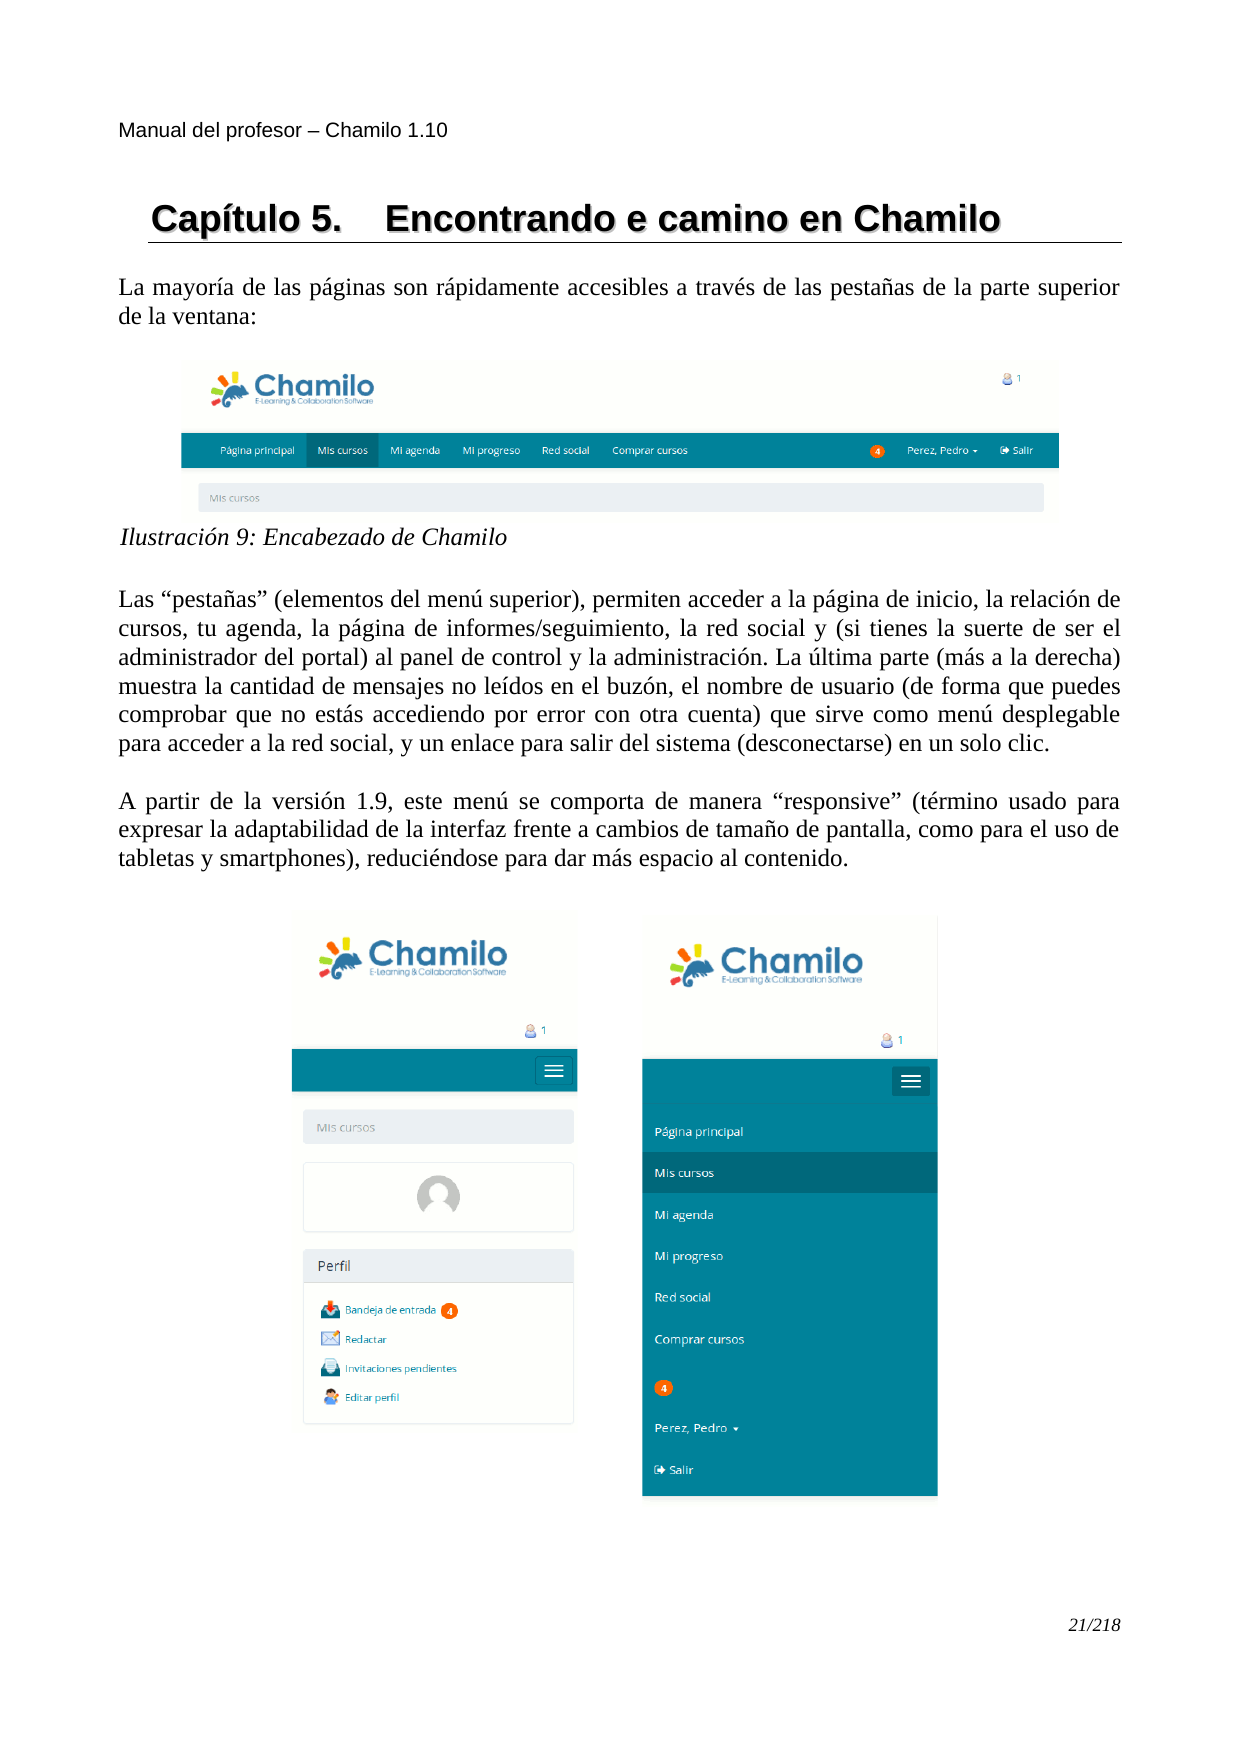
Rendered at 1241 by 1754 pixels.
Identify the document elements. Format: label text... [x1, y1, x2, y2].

picture [642, 915, 938, 1507]
picture [291, 910, 578, 1433]
text Las “pestañas” (elementos del menú superior), permiten acceder a la página de inicio, la relación de cursos, tu agenda, la página de informes/seguimiento, la red social y (si tienes la suerte de ser el administrador del portal) al panel de control y la administración. La última parte (más a la derecha) muestra la cantidad de mensajes no leídos en el buzón, el nombre de usuario (de forma que puedes comprobar que no estás accediendo por error con otra cuenta) que sirve como menú desplegable para acceder a la red social, y un enlace para salir del sistema (desconectarse) en un solo clic. [118, 584, 1122, 757]
picture [181, 360, 1059, 523]
text A partir de la versión 1.9, este menú se comporta de manera “responsive” (término usado para expresar la adaptabilidad de la interfaz frente a cambios de tamaño de pantalla, como para el uso de tabletas y smartphones), reduciéndose para dar más espacio al contenido. [118, 786, 1122, 872]
text Ilustración 9: Encabezado de Chamilo [120, 373, 1120, 551]
subtitle Encontrando e camino en Chamilo [148, 193, 1122, 242]
text La mayoría de las páginas son rápidamente accesibles a través de las pestañas de la parte superior de la ventana: [118, 272, 1122, 330]
